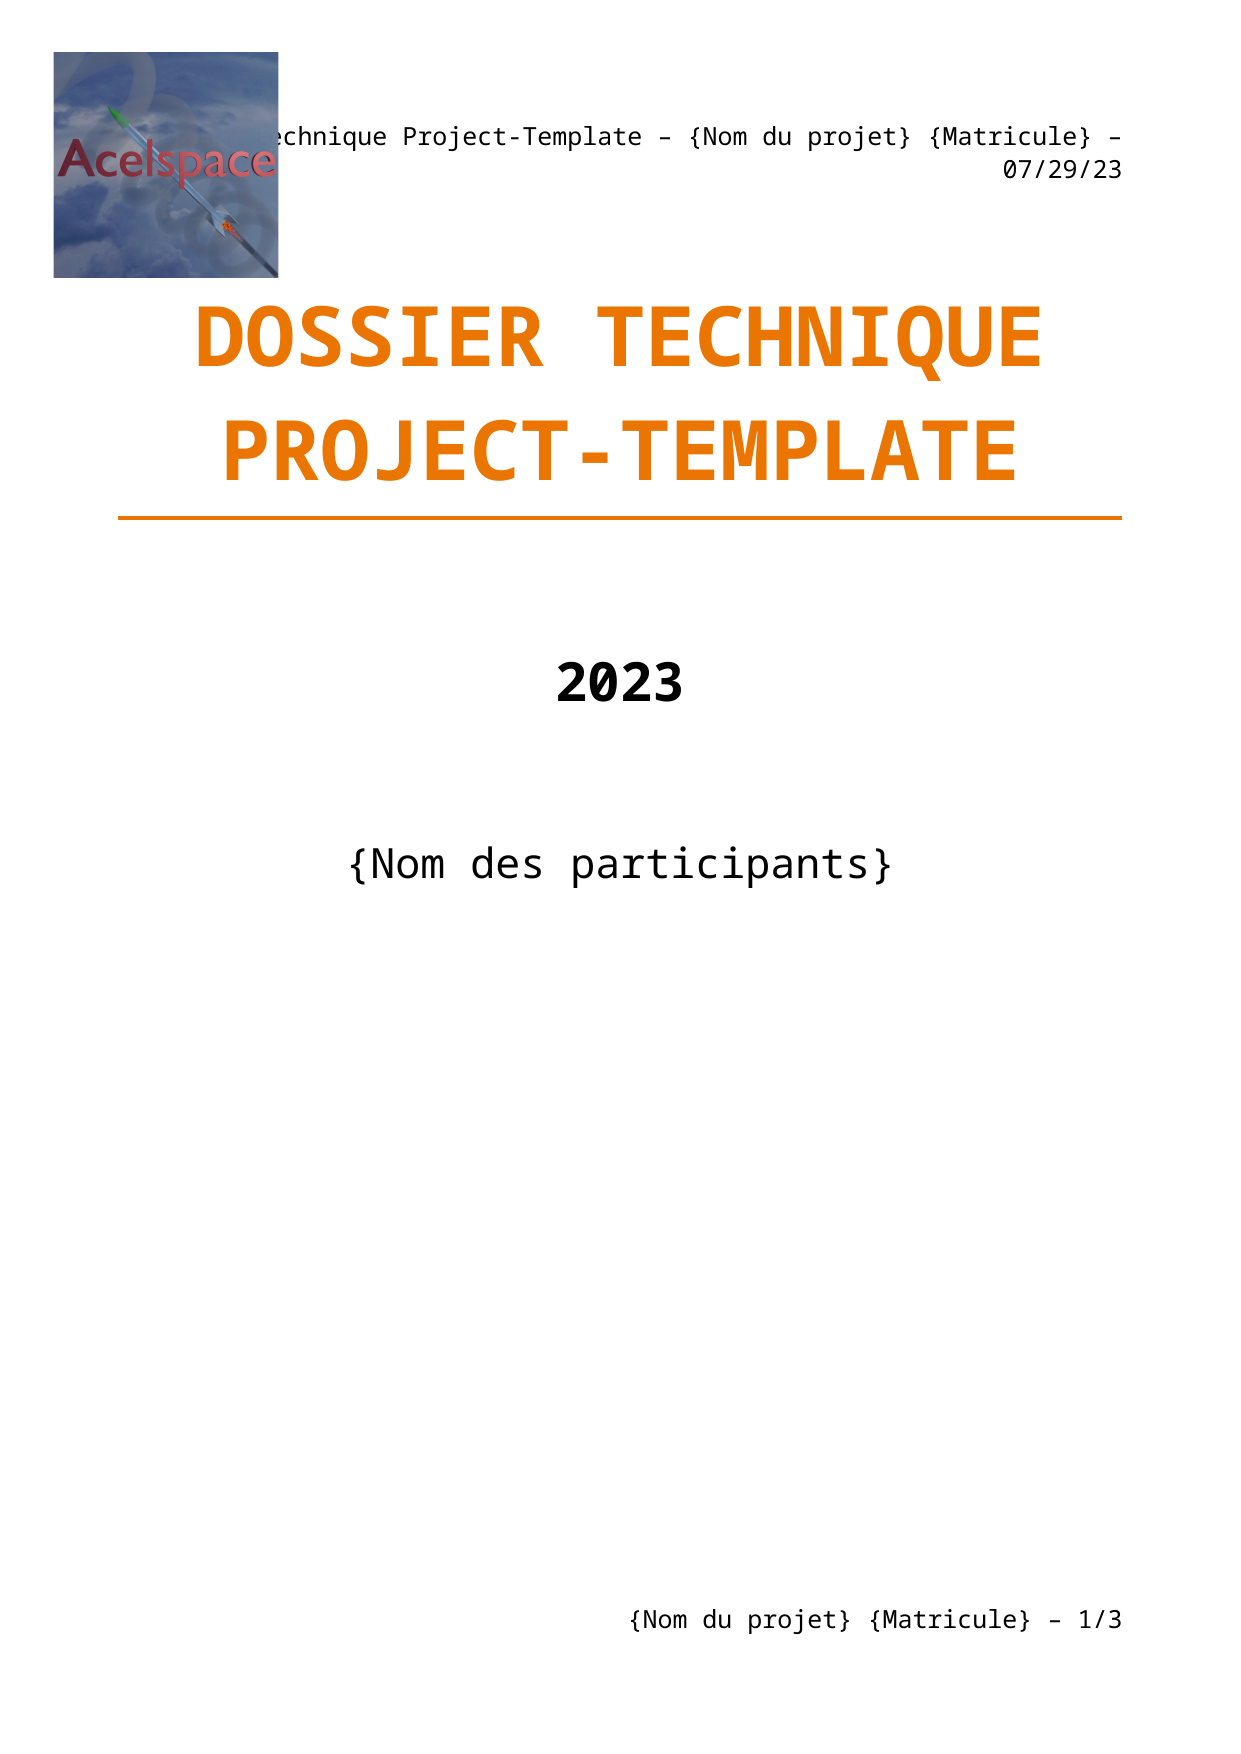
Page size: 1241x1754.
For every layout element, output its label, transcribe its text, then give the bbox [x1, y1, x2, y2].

title Dossier technique Project-Template [118, 241, 1122, 516]
subtitle 2023 [118, 643, 1122, 717]
picture [53, 52, 279, 278]
text {Nom des participants} [118, 834, 1122, 890]
